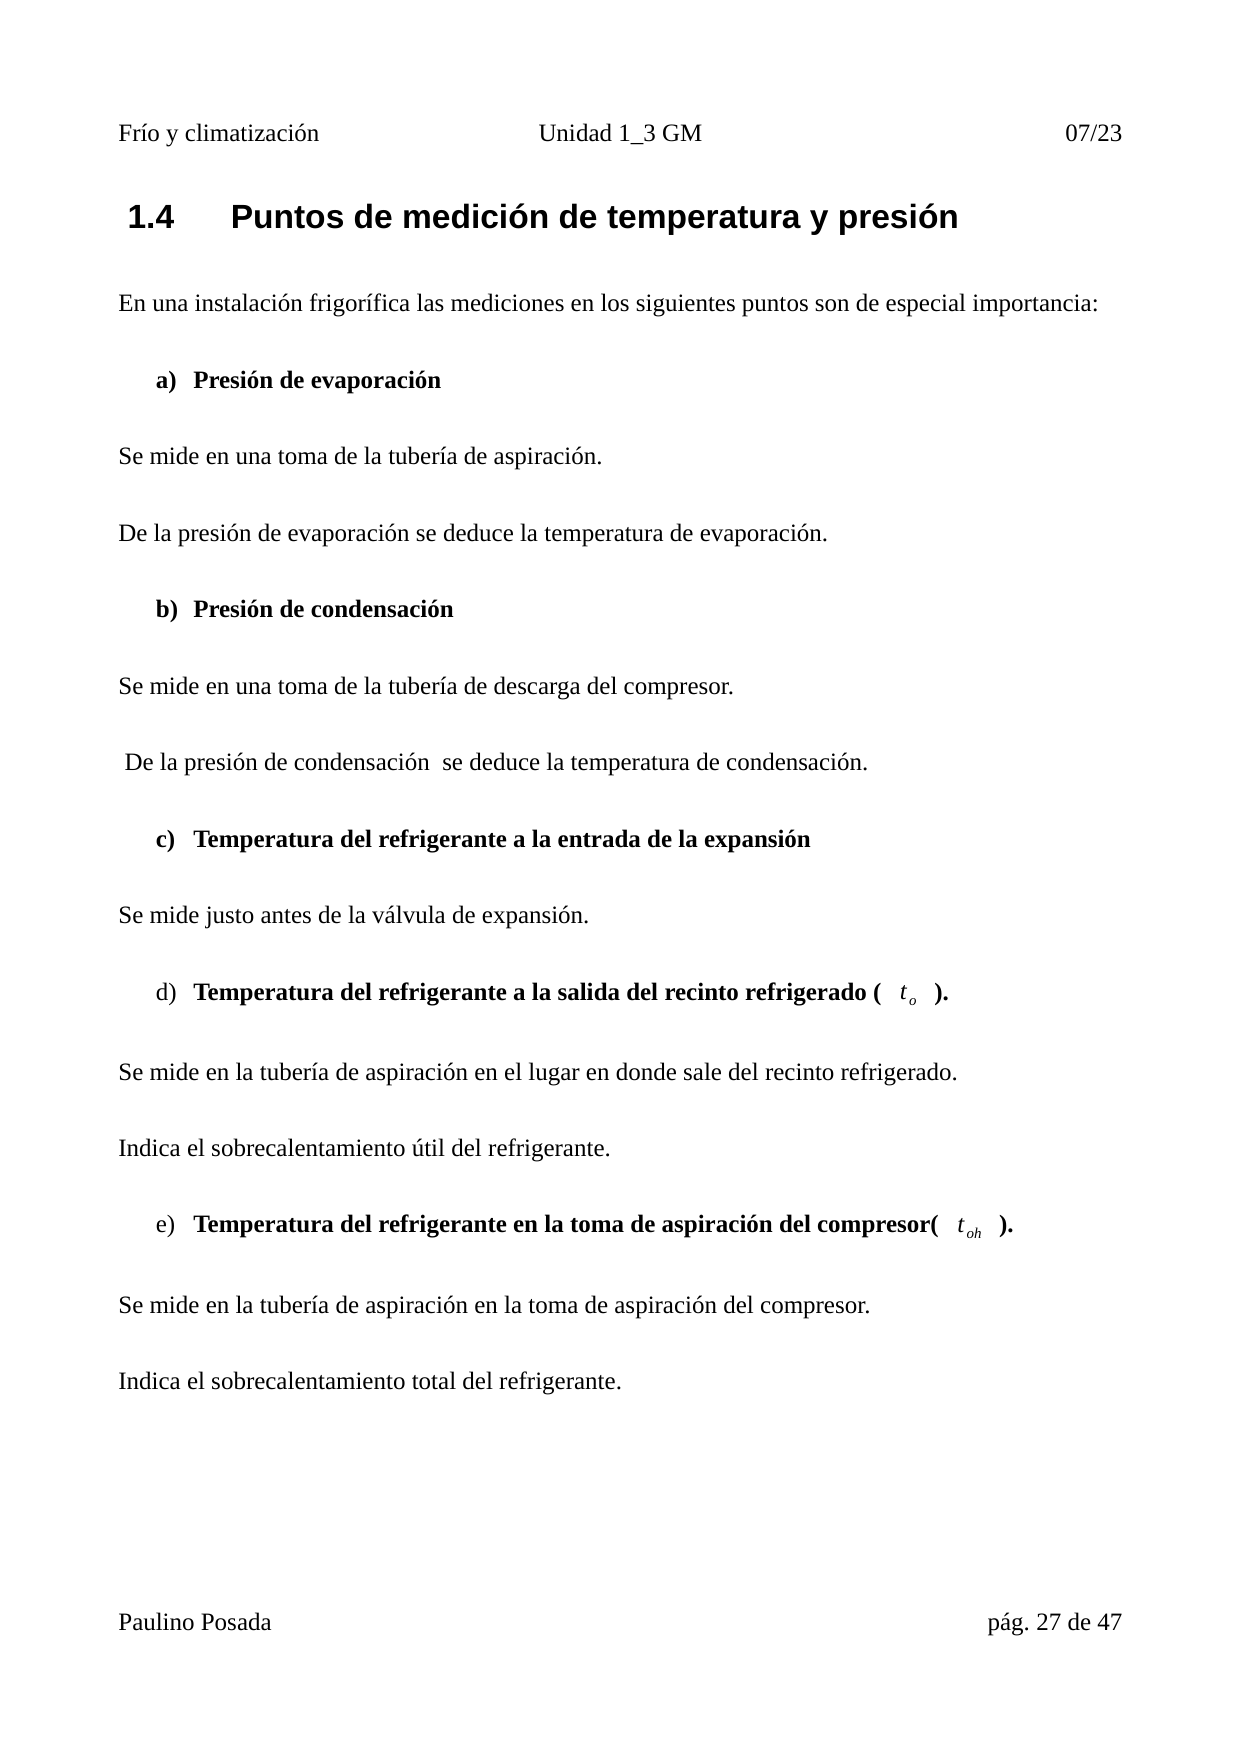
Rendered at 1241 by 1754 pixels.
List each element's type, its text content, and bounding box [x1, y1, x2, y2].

text De la presión de condensación se deduce la temperatura de condensación. [118, 747, 1122, 776]
list Temperatura del refrigerante a la entrada de la expansión [156, 824, 1122, 852]
text Indica el sobrecalentamiento total del refrigerante. [118, 1366, 1122, 1395]
text De la presión de evaporación se deduce la temperatura de evaporación. [118, 518, 1122, 547]
text En una instalación frigorífica las mediciones en los siguientes puntos son de especial importancia: [118, 288, 1122, 317]
text Se mide justo antes de la válvula de expansión. [118, 900, 1122, 929]
list Temperatura del refrigerante a la salida del recinto refrigerado (). [156, 977, 1122, 1009]
text Se mide en una toma de la tubería de descarga del compresor. [118, 671, 1122, 699]
list Presión de condensación [156, 594, 1122, 623]
list Temperatura del refrigerante en la toma de aspiración del compresor(). [156, 1209, 1122, 1242]
list Indica el sobrecalentamiento útil del refrigerante. [118, 1133, 1122, 1162]
text Se mide en la tubería de aspiración en la toma de aspiración del compresor. [118, 1290, 1122, 1318]
text Se mide en una toma de la tubería de aspiración. [118, 441, 1122, 470]
list Presión de evaporación [156, 365, 1122, 394]
subtitle Puntos de medición de temperatura y presión [118, 197, 1122, 236]
list Se mide en la tubería de aspiración en el lugar en donde sale del recinto refrigerado. [118, 1057, 1122, 1085]
